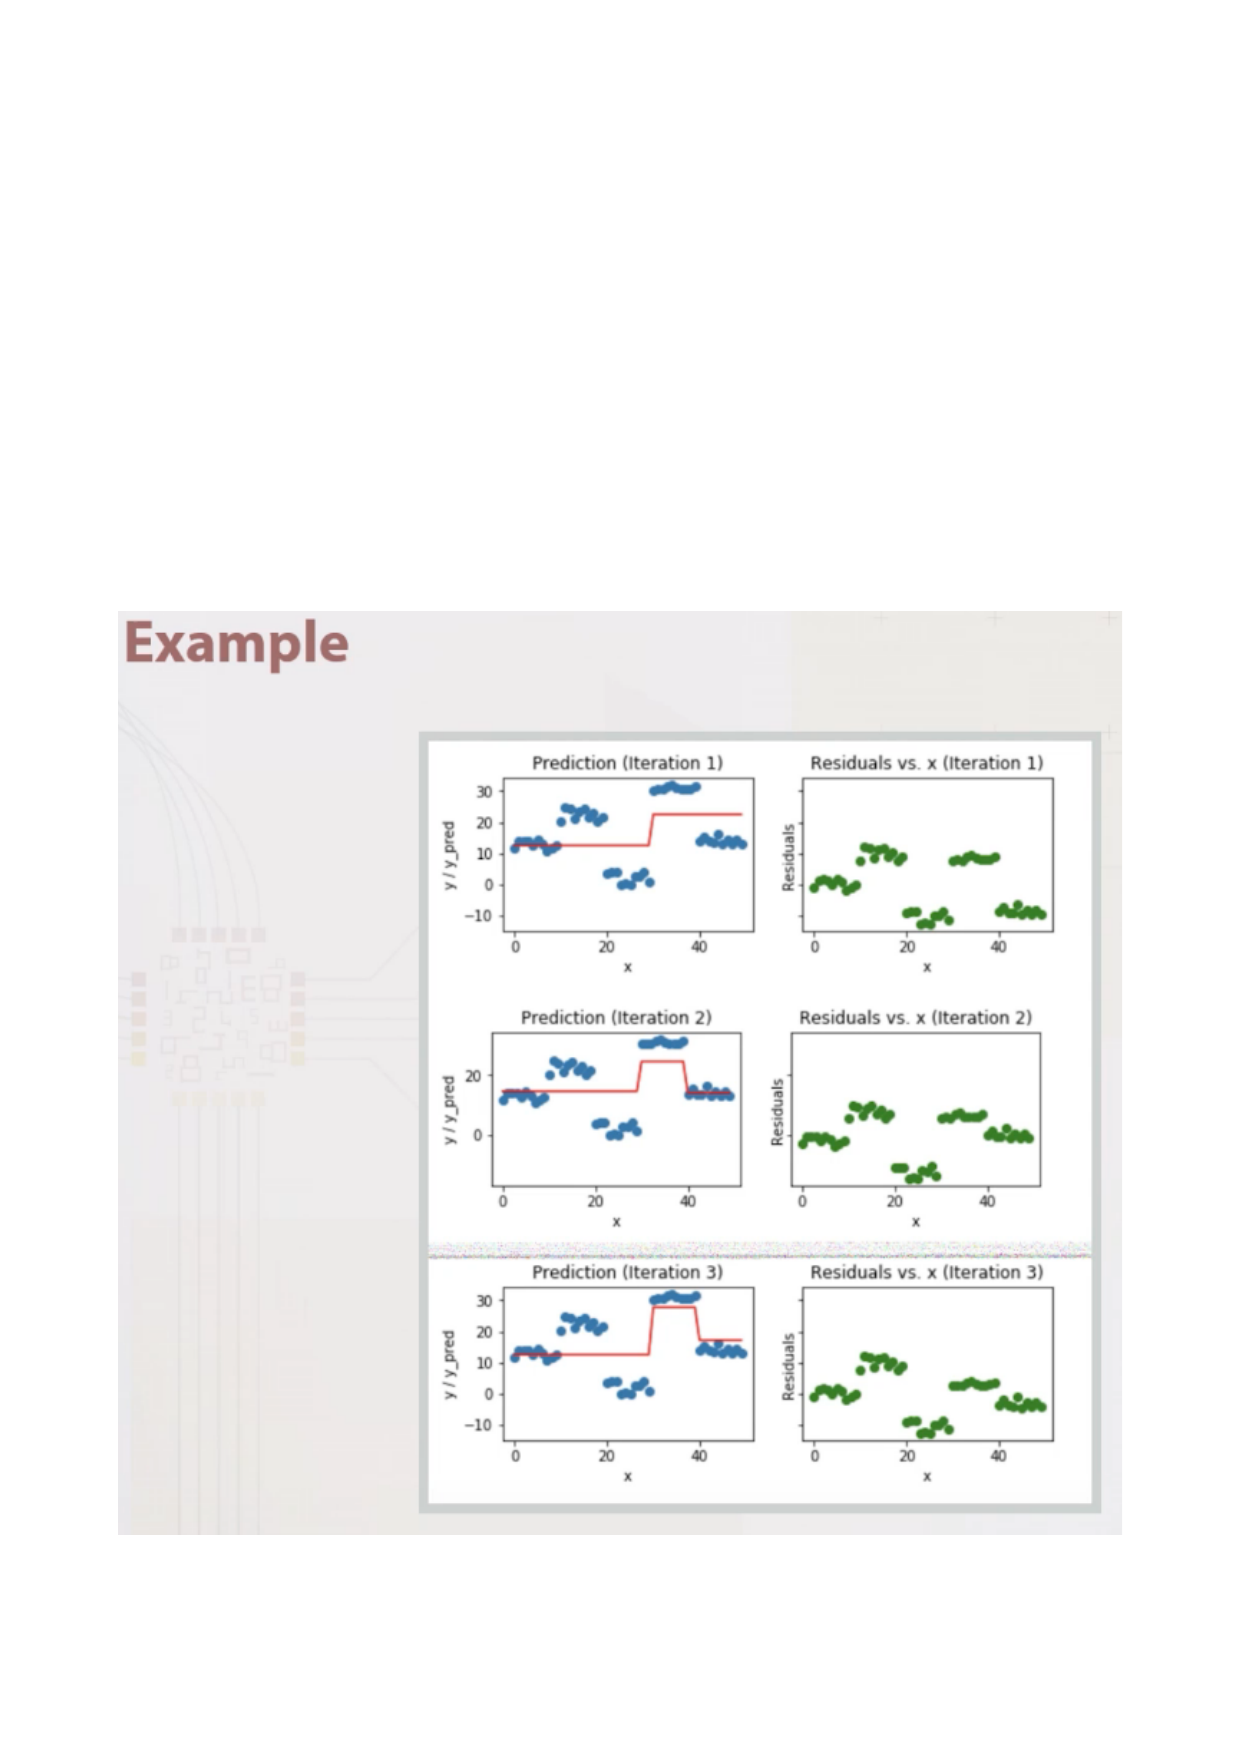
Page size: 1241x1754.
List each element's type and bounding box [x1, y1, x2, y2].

picture [118, 611, 1123, 1535]
